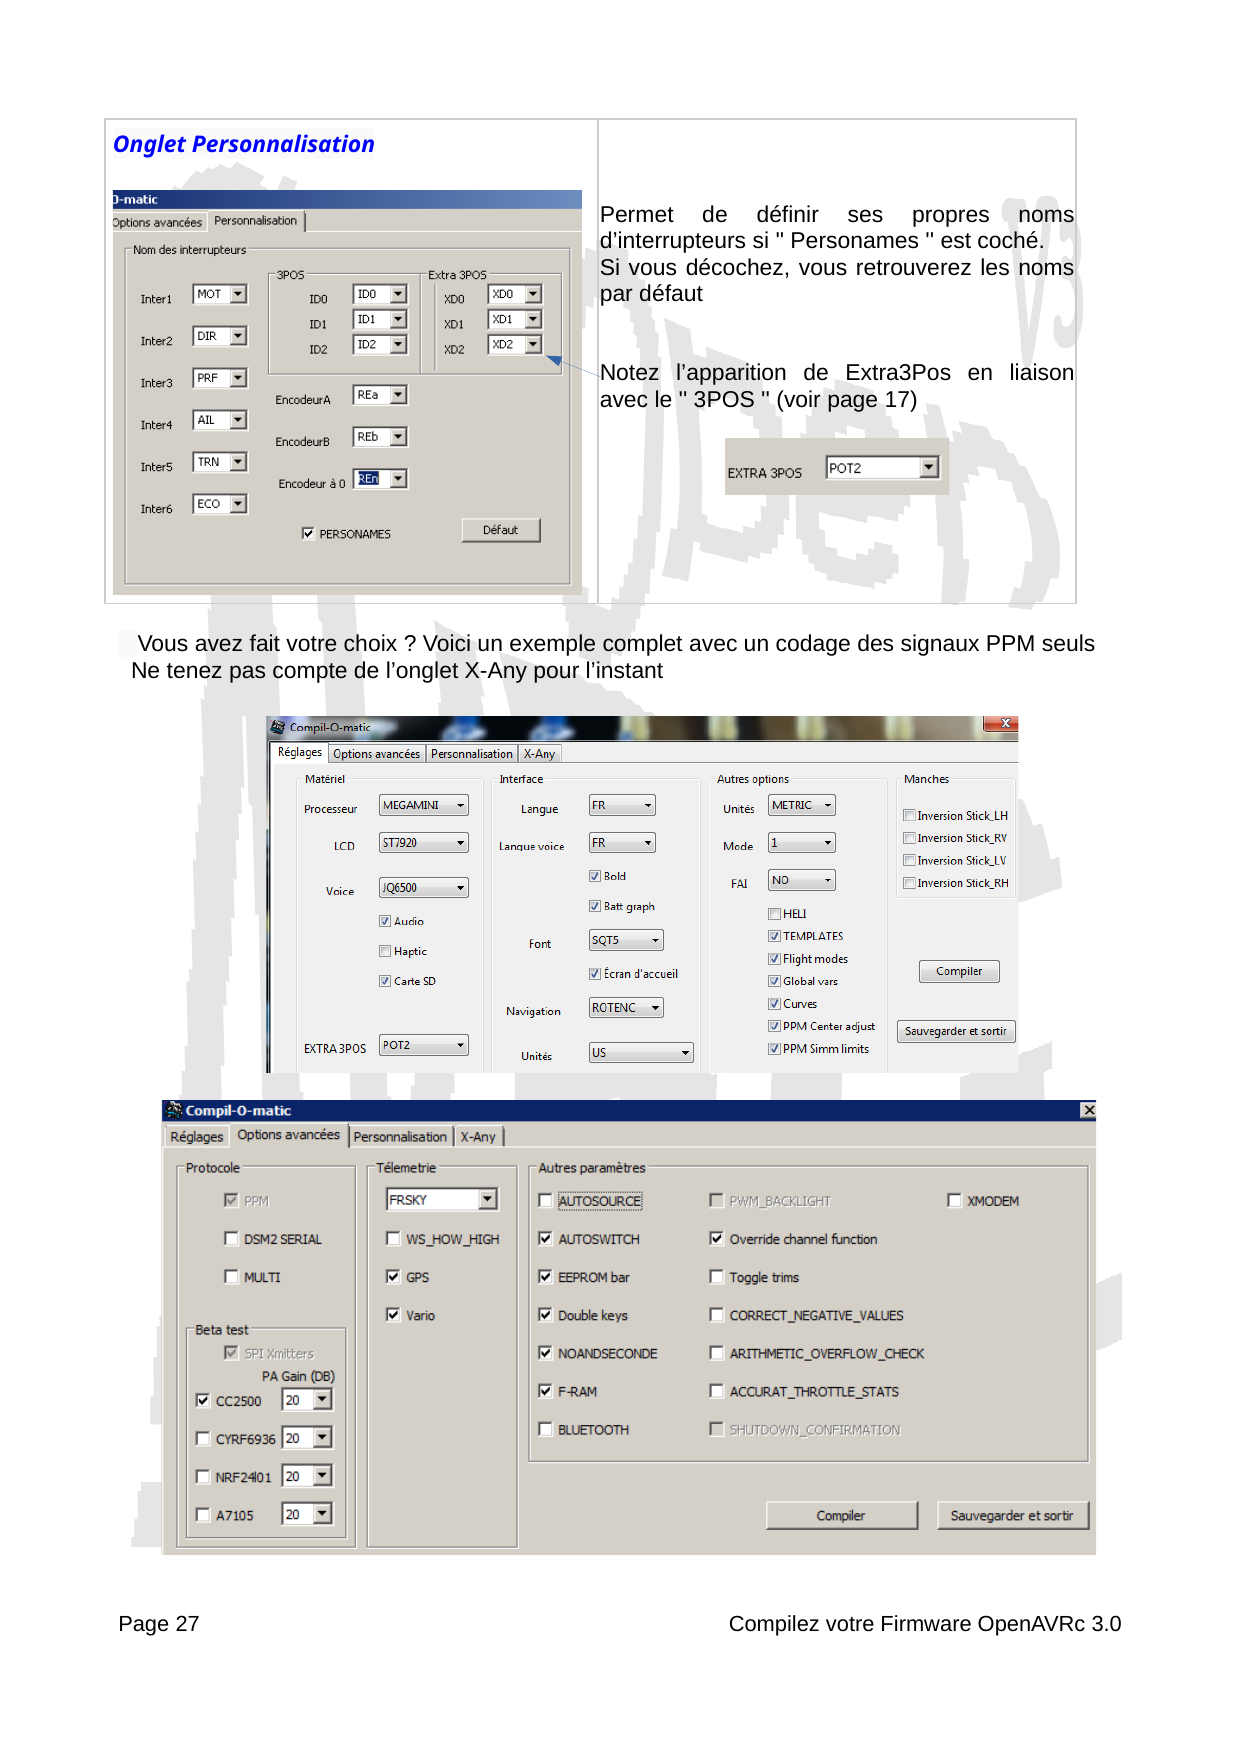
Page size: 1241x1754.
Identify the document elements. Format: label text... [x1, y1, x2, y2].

table_header Permet de définir ses propres noms d’interrupteurs si '' Personames '' est coché. Si vous décochez, vous retrouverez les noms par défaut Notez l’apparition de Extra3Pos en liaison avec le '' 3POS '' (voir page 17) [599, 120, 1075, 602]
picture [266, 716, 1019, 1073]
table_header Onglet Personnalisation [106, 120, 597, 602]
text Ne tenez pas compte de l’onglet X-Any pour l’instant [118, 657, 1122, 683]
picture [161, 1100, 1097, 1555]
text Vous avez fait votre choix ? Voici un exemple complet avec un codage des signaux PPM seuls [118, 630, 1122, 657]
